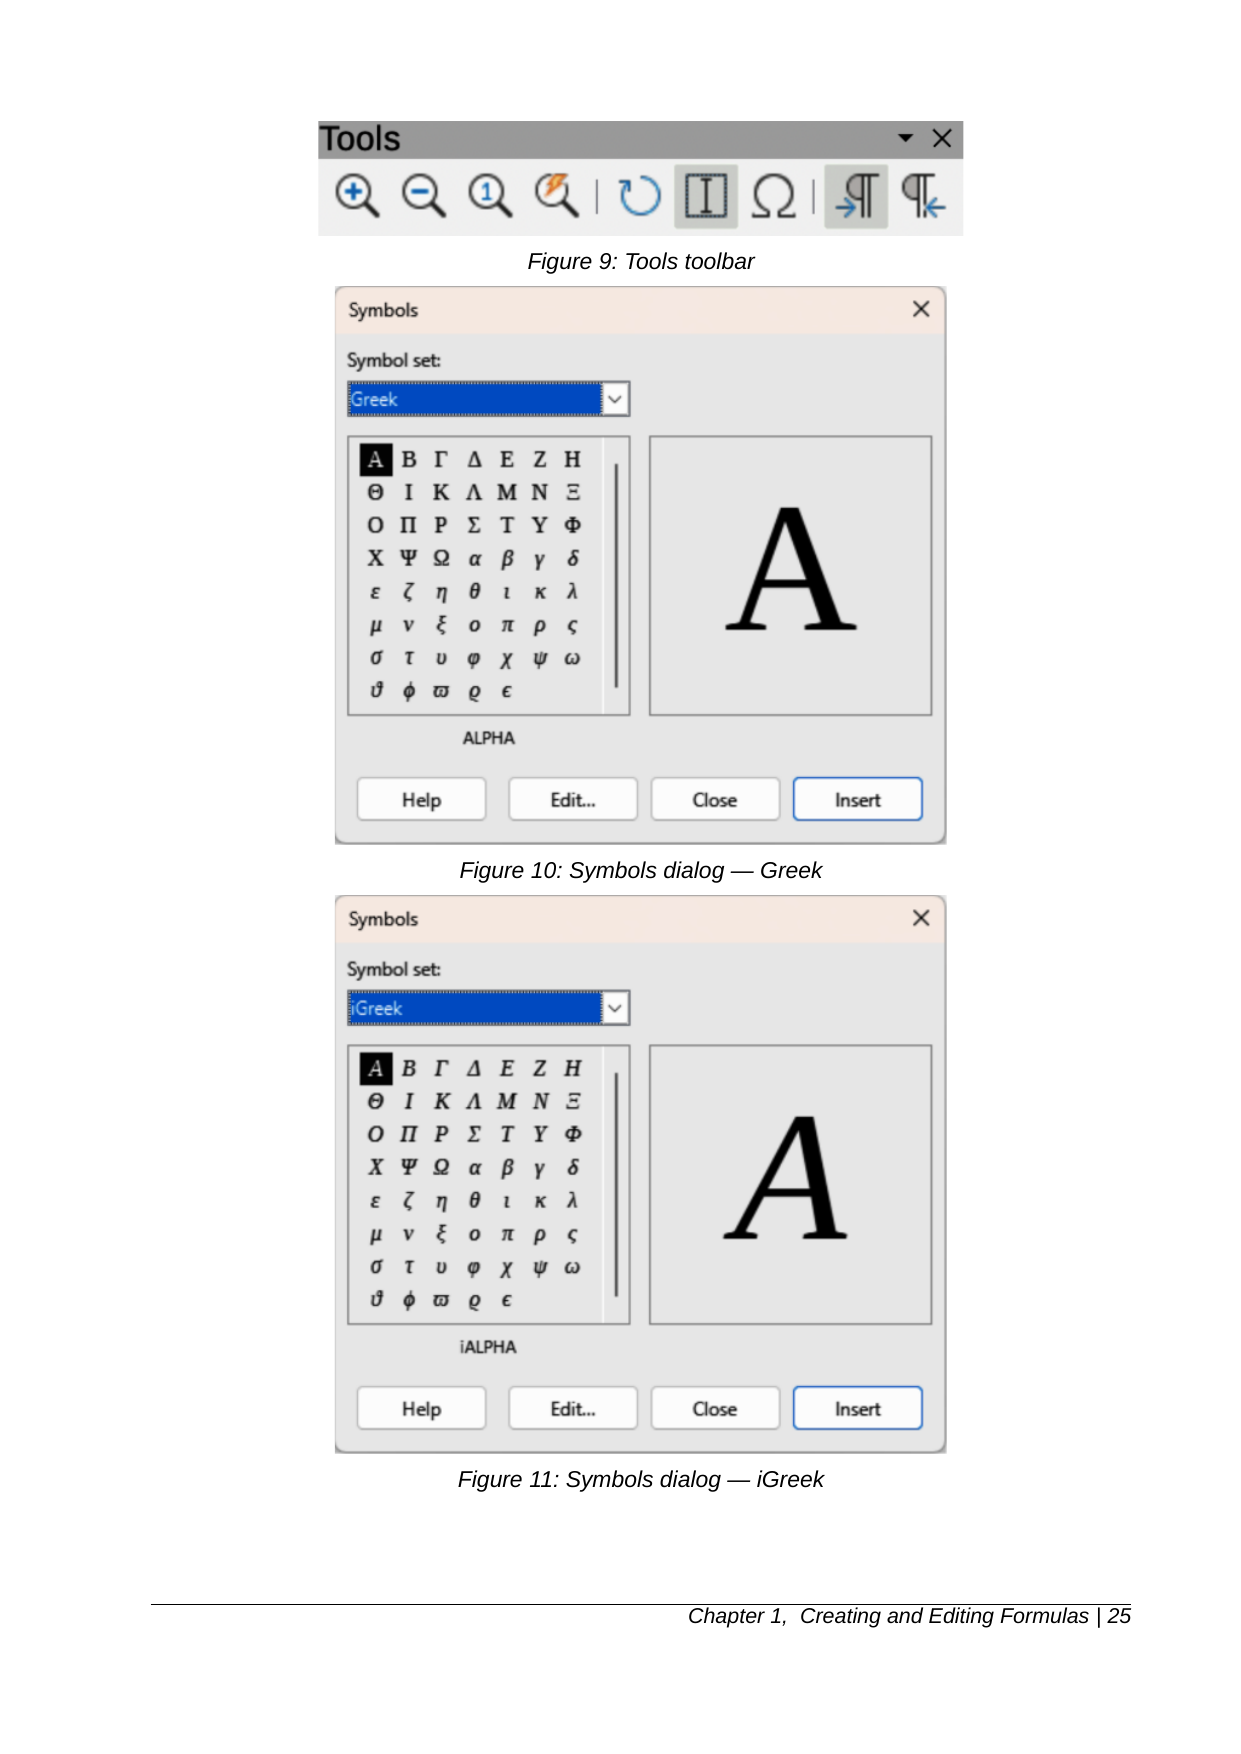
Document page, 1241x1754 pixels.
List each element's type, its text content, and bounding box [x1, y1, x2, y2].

text Figure 11: Symbols dialog — iGreek [335, 1466, 947, 1492]
picture [318, 121, 964, 236]
picture [334, 895, 947, 1454]
picture [334, 286, 947, 845]
text Figure 10: Symbols dialog — Greek [335, 857, 947, 883]
text Figure 9: Tools toolbar [318, 248, 963, 274]
